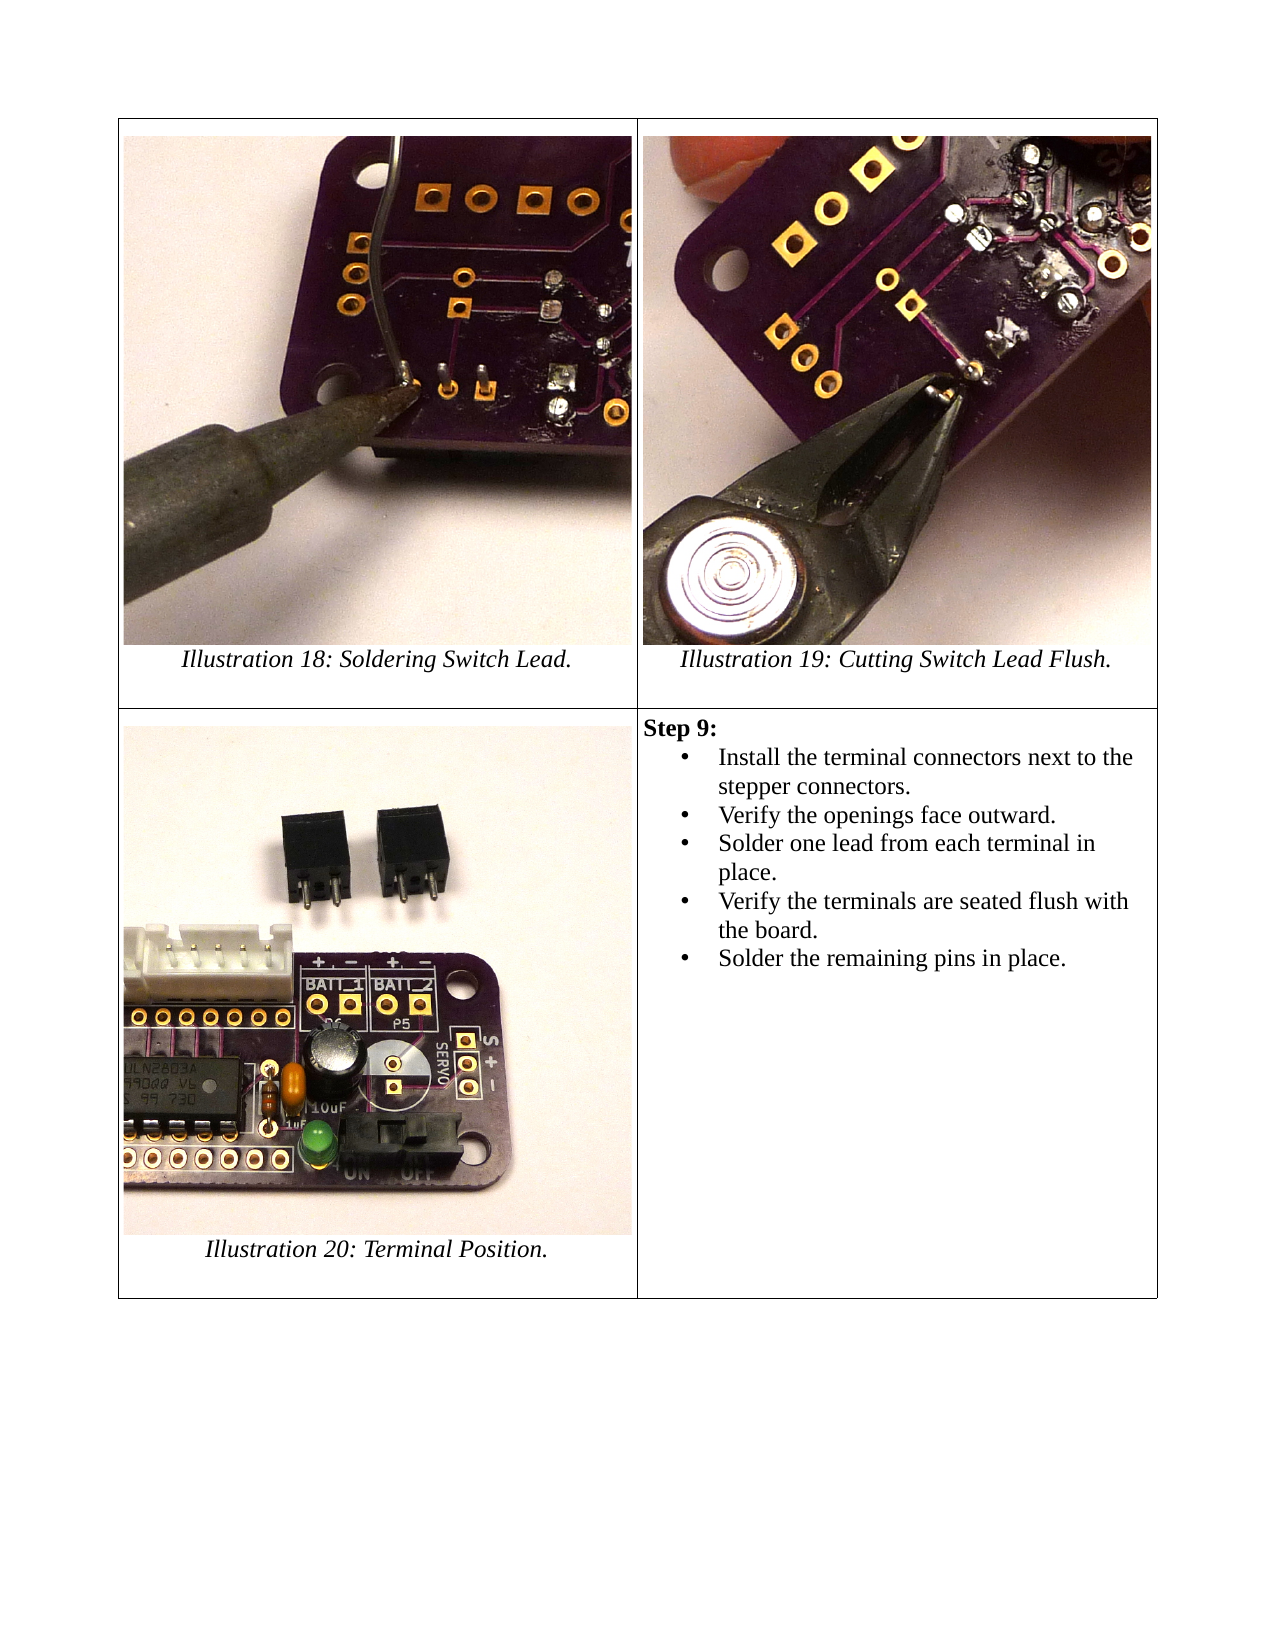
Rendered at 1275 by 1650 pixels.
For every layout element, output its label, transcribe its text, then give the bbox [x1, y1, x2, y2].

picture [643, 136, 1152, 645]
picture [123, 136, 632, 645]
table_cell [119, 119, 637, 708]
table_cell [119, 709, 637, 1298]
table_cell Step 9: Install the terminal connectors next to the stepper connectors. Verify the openings face outward. Solder one lead from each terminal in place. Verify the terminals are seated flush with the board. Solder the remaining pins in place. [638, 709, 1157, 1298]
picture [123, 726, 632, 1235]
table_cell [638, 119, 1157, 708]
